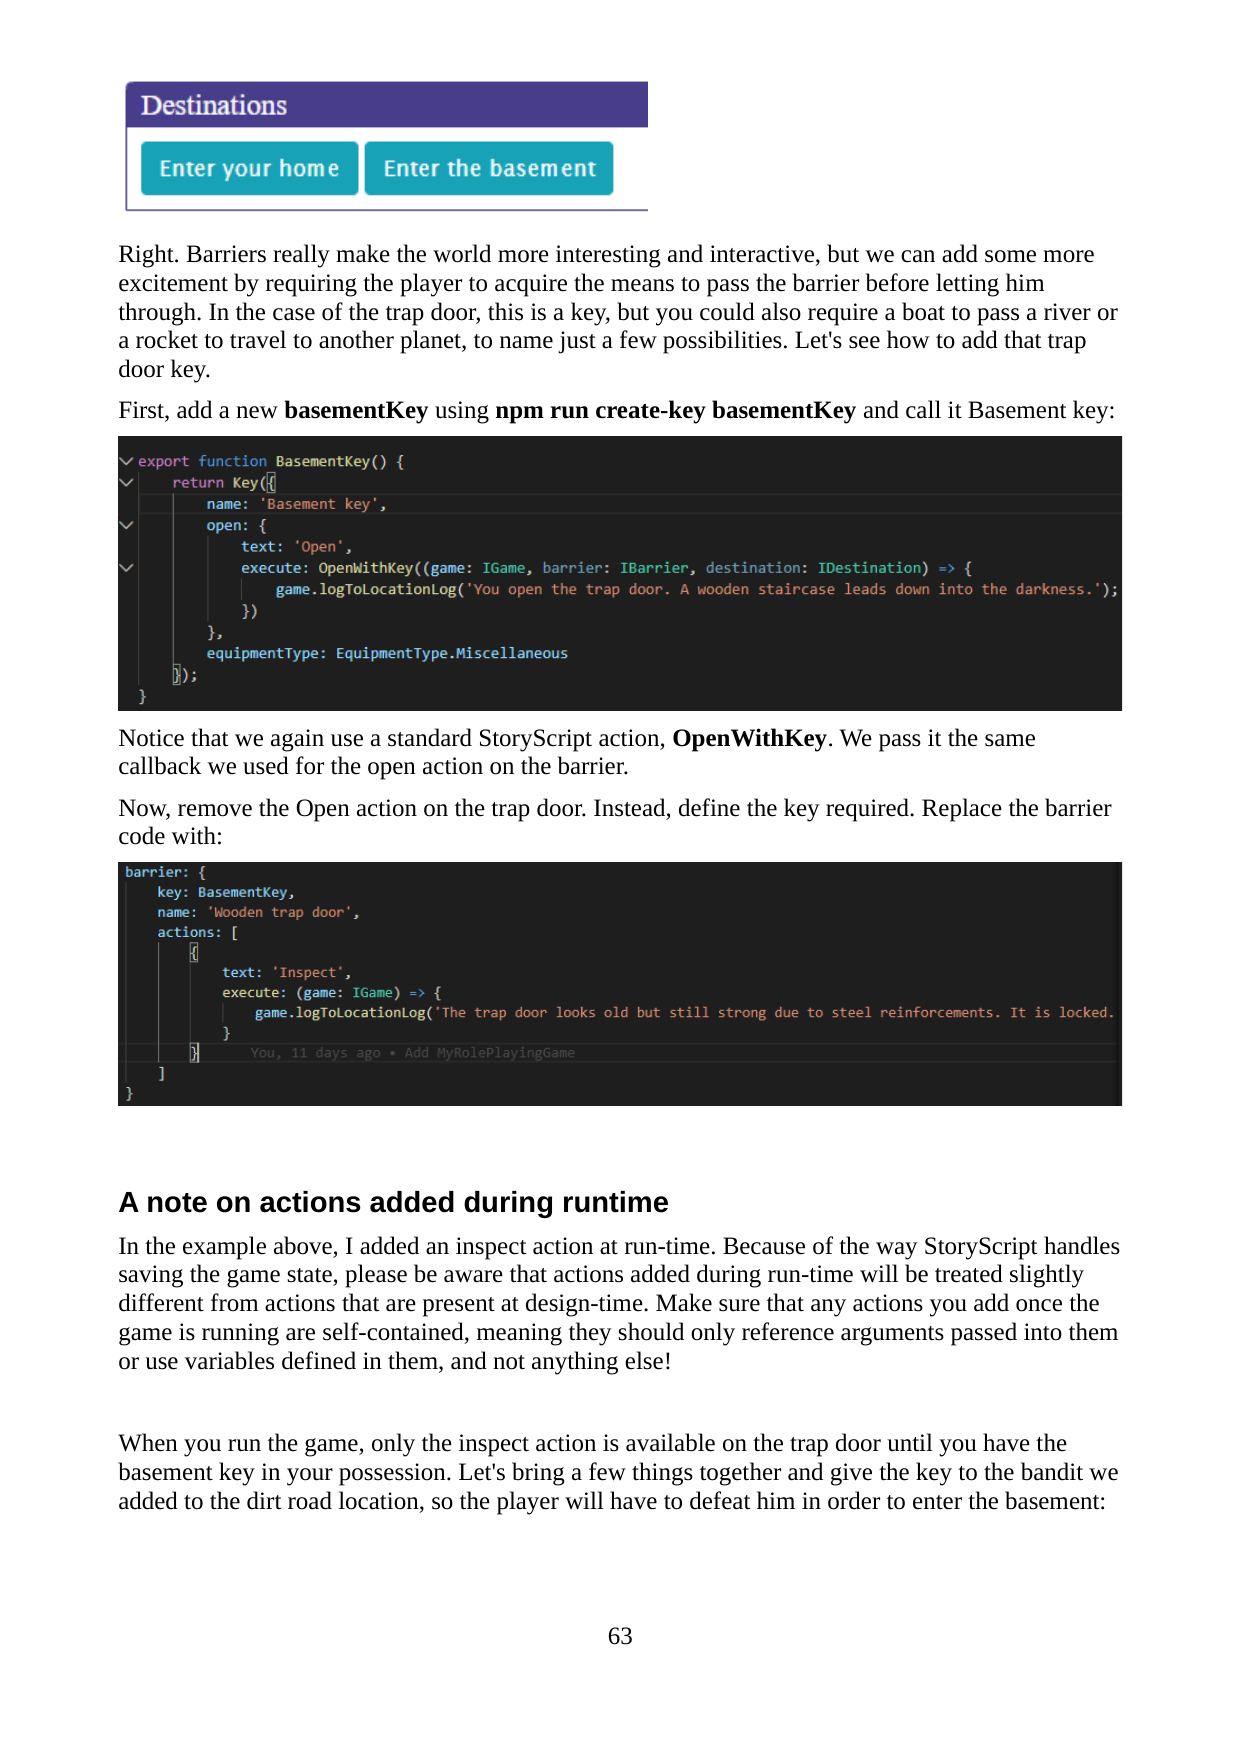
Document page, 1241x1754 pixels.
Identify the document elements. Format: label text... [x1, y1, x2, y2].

text Notice that we again use a standard StoryScript action, OpenWithKey. We pass it the same callback we used for the open action on the barrier. [118, 723, 1122, 780]
text Right. Barriers really make the world more interesting and interactive, but we can add some more excitement by requiring the player to acquire the means to pass the barrier before letting him through. In the case of the trap door, this is a key, but you could also require a boat to pass a river or a rocket to travel to another planet, to name just a few possibilities. Let's see how to add that trap door key. [118, 239, 1122, 383]
subtitle A note on actions added during runtime [118, 1185, 1122, 1218]
text Now, remove the Open action on the trap door. Instead, define the key required. Replace the barrier code with: [118, 793, 1122, 850]
text In the example above, I added an inspect action at run-time. Because of the way StoryScript handles saving the game state, please be aware that actions added during run-time will be treated slightly different from actions that are present at design-time. Make sure that any actions you add once the game is running are self-contained, meaning they should only reference arguments passed into them or use variables defined in them, and not anything else! [118, 1231, 1122, 1374]
text First, add a new basementKey using npm run create-key basementKey and call it Basement key: [118, 395, 1122, 424]
text When you run the game, only the inspect action is available on the trap door until you have the basement key in your possession. Let's bring a few things together and give the key to the bandit we added to the dirt road location, so the player will have to defeat him in order to enter the basement: [118, 1428, 1122, 1514]
